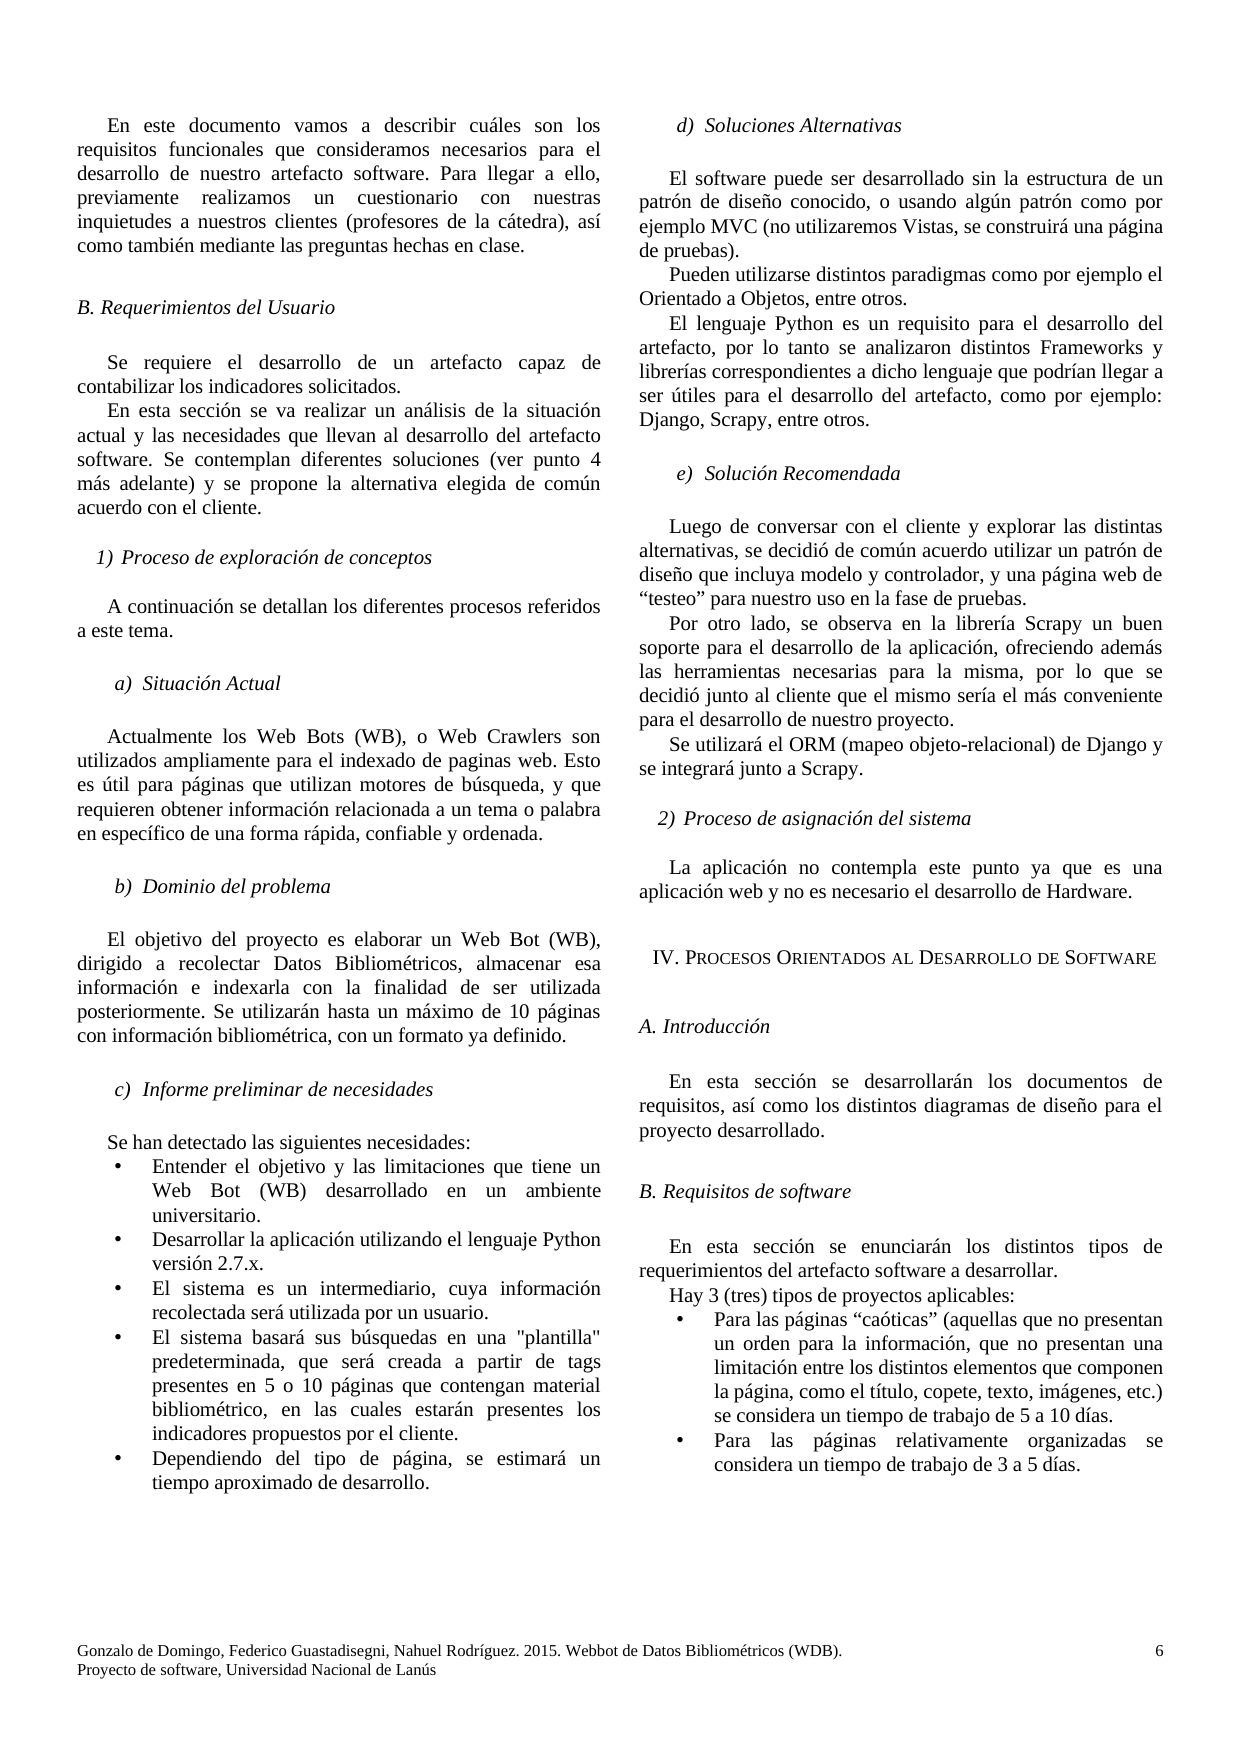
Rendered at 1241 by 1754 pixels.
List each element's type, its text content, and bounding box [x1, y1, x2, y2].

list Entender el objetivo y las limitaciones que tiene un Web Bot (WB) desarrollado en un ambiente universitario. [114, 1154, 601, 1227]
subtitle Requisitos de software [639, 1179, 1163, 1203]
subtitle Informe preliminar de necesidades [77, 1077, 601, 1101]
subtitle Soluciones Alternativas [639, 112, 1163, 137]
list Dependiendo del tipo de página, se estimará un tiempo aproximado de desarrollo. [114, 1446, 601, 1494]
text Pueden utilizarse distintos paradigmas como por ejemplo el Orientado a Objetos, entre otros. [639, 262, 1163, 310]
subtitle Proceso de exploración de conceptos [77, 544, 601, 569]
text Se han detectado las siguientes necesidades: [77, 1130, 601, 1154]
list Para las páginas relativamente organizadas se considera un tiempo de trabajo de 3 a 5 días. [676, 1428, 1163, 1476]
subtitle Proceso de asignación del sistema [639, 805, 1163, 830]
text La aplicación no contempla este punto ya que es una aplicación web y no es necesario el desarrollo de Hardware. [639, 855, 1163, 903]
subtitle Dominio del problema [77, 874, 601, 898]
text El software puede ser desarrollado sin la estructura de un patrón de diseño conocido, o usando algún patrón como por ejemplo MVC (no utilizaremos Vistas, se construirá una página de pruebas). [639, 165, 1163, 262]
text En esta sección se enunciarán los distintos tipos de requerimientos del artefacto software a desarrollar. [639, 1234, 1163, 1282]
subtitle Procesos Orientados al Desarrollo de Software [639, 945, 1163, 969]
subtitle Solución Recomendada [639, 461, 1163, 485]
text Hay 3 (tres) tipos de proyectos aplicables: [639, 1282, 1163, 1307]
list El sistema es un intermediario, cuya información recolectada será utilizada por un usuario. [114, 1276, 601, 1324]
text A continuación se detallan los diferentes procesos referidos a este tema. [77, 594, 601, 642]
list El sistema basará sus búsquedas en una "plantilla" predeterminada, que será creada a partir de tags presentes en 5 o 10 páginas que contengan material bibliométrico, en las cuales estarán presentes los indicadores propuestos por el cliente. [114, 1325, 601, 1445]
text En esta sección se va realizar un análisis de la situación actual y las necesidades que llevan al desarrollo del artefacto software. Se contemplan diferentes soluciones (ver punto 4 más adelante) y se propone la alternativa elegida de común acuerdo con el cliente. [77, 398, 601, 519]
text Actualmente los Web Bots (WB), o Web Crawlers son utilizados ampliamente para el indexado de paginas web. Esto es útil para páginas que utilizan motores de búsqueda, y que requieren obtener información relacionada a un tema o palabra en específico de una forma rápida, confiable y ordenada. [77, 724, 601, 844]
subtitle Requerimientos del Usuario [77, 295, 601, 319]
text Se utilizará el ORM (mapeo objeto-relacional) de Django y se integrará junto a Scrapy. [639, 732, 1163, 780]
text El objetivo del proyecto es elaborar un Web Bot (WB), dirigido a recolectar Datos Bibliométricos, almacenar esa información e indexarla con la finalidad de ser utilizada posteriormente. Se utilizarán hasta un máximo de 10 páginas con información bibliométrica, con un formato ya definido. [77, 927, 601, 1047]
text Se requiere el desarrollo de un artefacto capaz de contabilizar los indicadores solicitados. [77, 350, 601, 398]
text El lenguaje Python es un requisito para el desarrollo del artefacto, por lo tanto se analizaron distintos Frameworks y librerías correspondientes a dicho lenguaje que podrían llegar a ser útiles para el desarrollo del artefacto, como por ejemplo: Django, Scrapy, entre otros. [639, 311, 1163, 431]
text En esta sección se desarrollarán los documentos de requisitos, así como los distintos diagramas de diseño para el proyecto desarrollado. [639, 1069, 1163, 1142]
subtitle Situación Actual [77, 671, 601, 695]
list Para las páginas “caóticas” (aquellas que no presentan un orden para la información, que no presentan una limitación entre los distintos elementos que componen la página, como el título, copete, texto, imágenes, etc.) se considera un tiempo de trabajo de 5 a 10 días. [676, 1307, 1163, 1427]
text En este documento vamos a describir cuáles son los requisitos funcionales que consideramos necesarios para el desarrollo de nuestro artefacto software. Para llegar a ello, previamente realizamos un cuestionario con nuestras inquietudes a nuestros clientes (profesores de la cátedra), así como también mediante las preguntas hechas en clase. [77, 112, 601, 257]
text Luego de conversar con el cliente y explorar las distintas alternativas, se decidió de común acuerdo utilizar un patrón de diseño que incluya modelo y controlador, y una página web de “testeo” para nuestro uso en la fase de pruebas. [639, 514, 1163, 610]
subtitle Introducción [639, 1014, 1163, 1038]
list Desarrollar la aplicación utilizando el lenguaje Python versión 2.7.x. [114, 1227, 601, 1275]
text Por otro lado, se observa en la librería Scrapy un buen soporte para el desarrollo de la aplicación, ofreciendo además las herramientas necesarias para la misma, por lo que se decidió junto al cliente que el mismo sería el más conveniente para el desarrollo de nuestro proyecto. [639, 611, 1163, 731]
